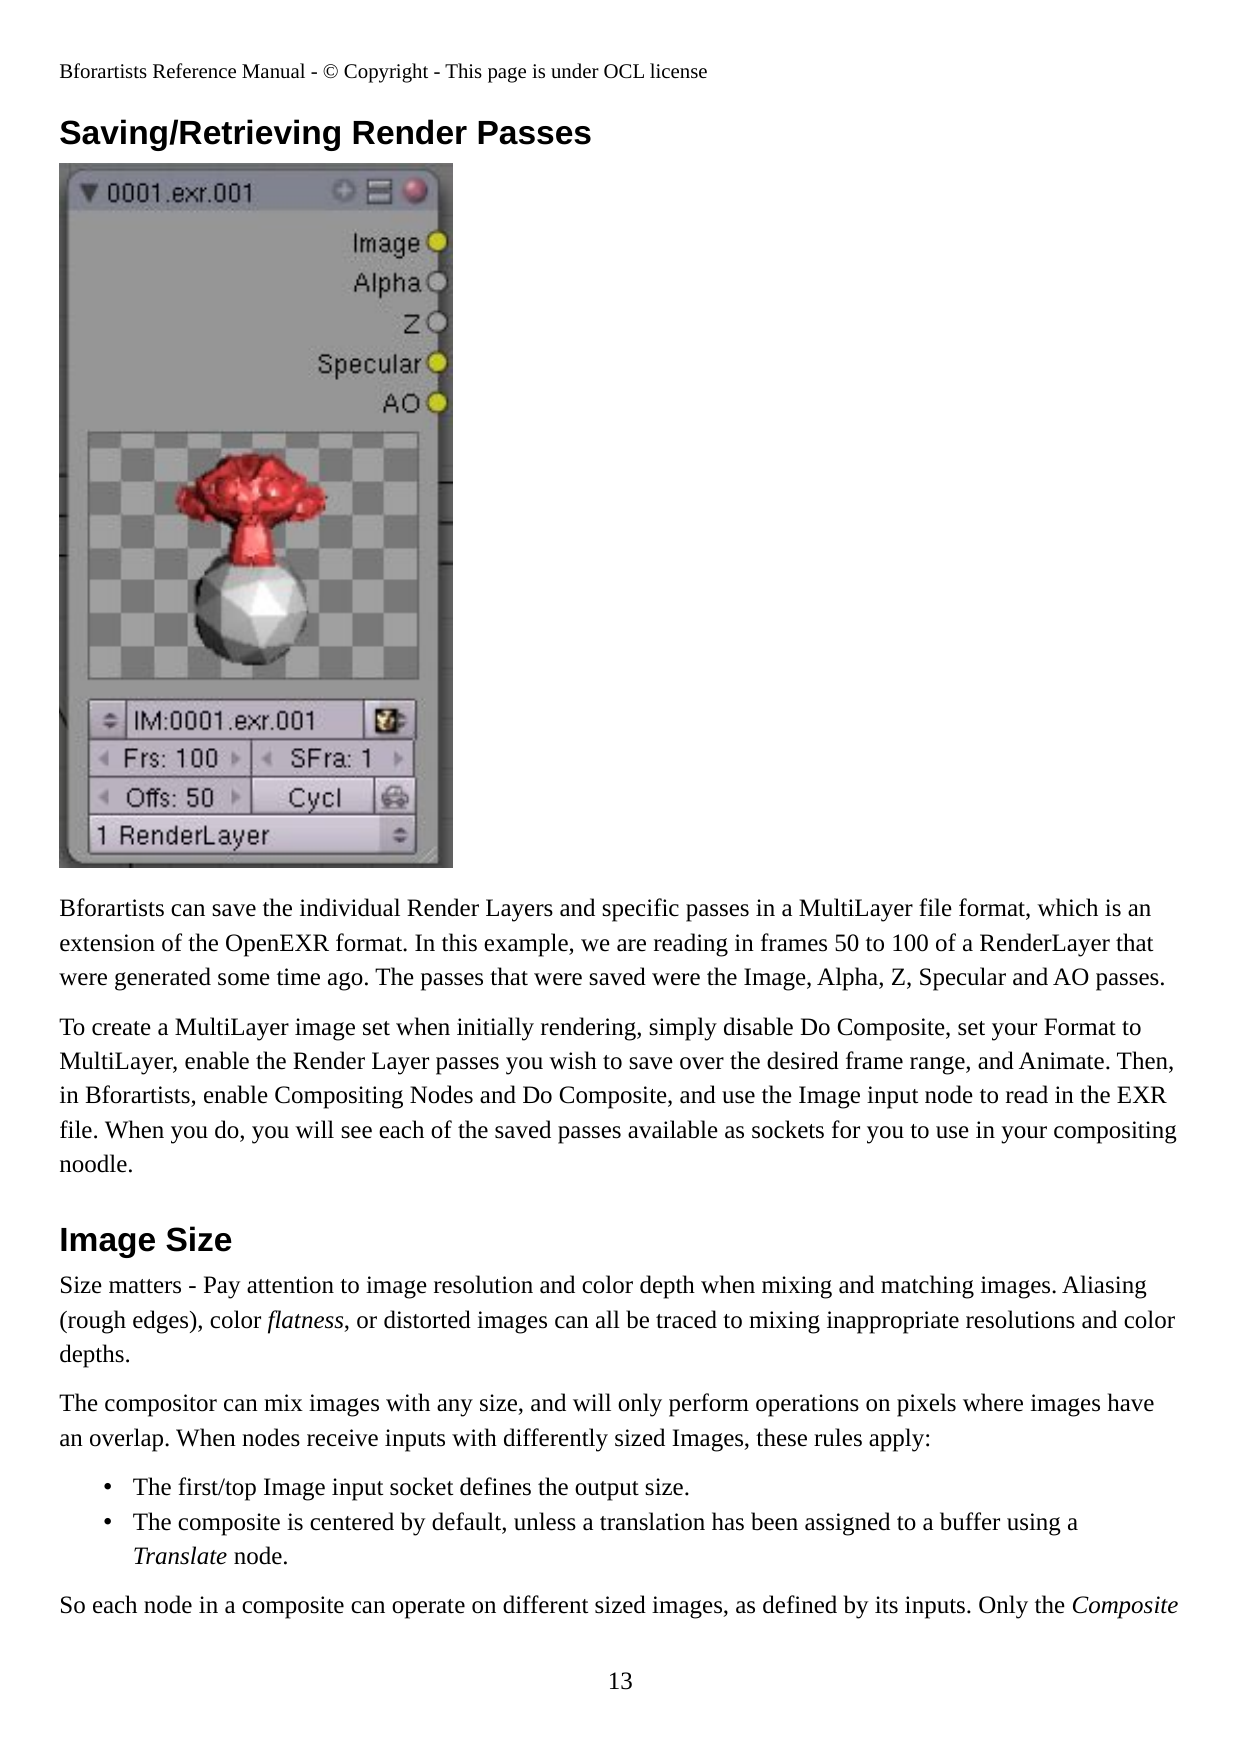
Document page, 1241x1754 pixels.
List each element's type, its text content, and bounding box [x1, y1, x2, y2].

text Bforartists can save the individual Render Layers and specific passes in a MultiLayer file format, which is an extension of the OpenEXR format. In this example, we are reading in frames 50 to 100 of a RenderLayer that were generated some time ago. The passes that were saved were the Image, Alpha, Z, Specular and AO passes. [59, 893, 1181, 991]
text To create a MultiLayer image set when initially rendering, simply disable Do Composite, set your Format to MultiLayer, enable the Render Layer passes you wish to save over the desired frame range, and Animate. Then, in Bforartists, enable Compositing Nodes and Do Composite, and use the Image input node to read in the EXR file. When you do, you will see each of the saved passes available as sockets for you to use in your compositing noodle. [59, 1012, 1181, 1178]
list The first/top Image input socket defines the output size. [103, 1472, 1181, 1501]
text The compositor can mix images with any size, and will only perform operations on pixels where images have an overlap. When nodes receive inputs with differently sized Images, these rules apply: [59, 1388, 1181, 1452]
subtitle Image Size [59, 1219, 1181, 1258]
subtitle Saving/Retrieving Render Passes [59, 113, 1181, 151]
text Size matters - Pay attention to image resolution and color depth when mixing and matching images. Aliasing (rough edges), color flatness, or distorted images can all be traced to mixing inappropriate resolutions and color depths. [59, 1271, 1181, 1368]
text So each node in a composite can operate on different sized images, as defined by its inputs. Only the Composite [59, 1590, 1181, 1619]
picture [59, 163, 453, 868]
list The composite is centered by default, unless a translation has been assigned to a buffer using a Translate node. [103, 1507, 1181, 1570]
